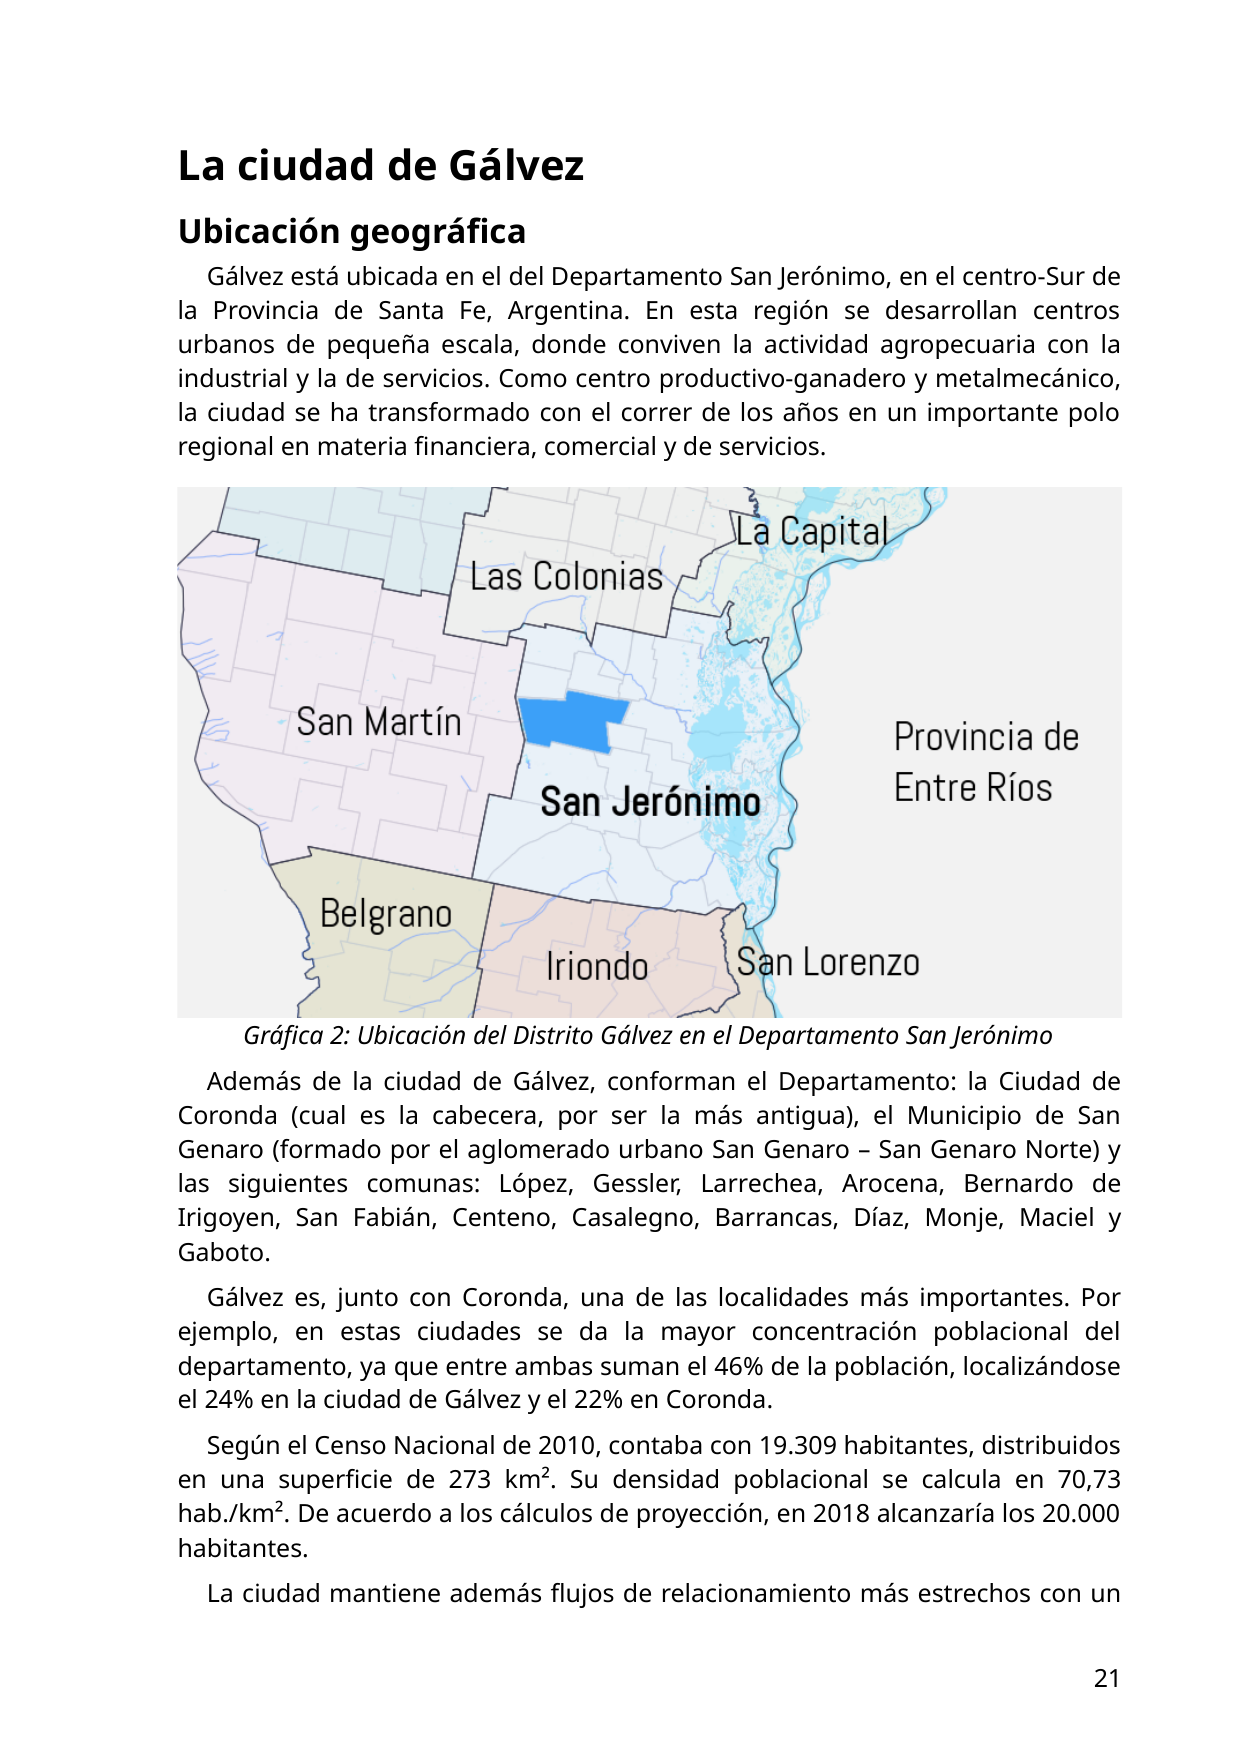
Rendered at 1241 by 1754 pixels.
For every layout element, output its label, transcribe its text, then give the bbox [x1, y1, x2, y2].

text Gálvez es, junto con Coronda, una de las localidades más importantes. Por ejemplo, en estas ciudades se da la mayor concentración poblacional del departamento, ya que entre ambas suman el 46% de la población, localizándose el 24% en la ciudad de Gálvez y el 22% en Coronda. [177, 1280, 1122, 1416]
subtitle La ciudad de Gálvez [177, 136, 1122, 193]
text Gálvez está ubicada en el del Departamento San Jerónimo, en el centro-Sur de la Provincia de Santa Fe, Argentina. En esta región se desarrollan centros urbanos de pequeña escala, donde conviven la actividad agropecuaria con la industrial y la de servicios. Como centro productivo-ganadero y metalmecánico, la ciudad se ha transformado con el correr de los años en un importante polo regional en materia financiera, comercial y de servicios. [177, 259, 1122, 463]
picture [177, 487, 1123, 1018]
subtitle Ubicación geográfica [177, 207, 1122, 253]
text Gráfica 2: Ubicación del Distrito Gálvez en el Departamento San Jerónimo [177, 1018, 1122, 1052]
text Según el Censo Nacional de 2010, contaba con 19.309 habitantes, distribuidos en una superficie de 273 km². Su densidad poblacional se calcula en 70,73 hab./km². De acuerdo a los cálculos de proyección, en 2018 alcanzaría los 20.000 habitantes. [177, 1428, 1122, 1564]
text Además de la ciudad de Gálvez, conforman el Departamento: la Ciudad de Coronda (cual es la cabecera, por ser la más antigua), el Municipio de San Genaro (formado por el aglomerado urbano San Genaro – San Genaro Norte) y las siguientes comunas: López, Gessler, Larrechea, Arocena, Bernardo de Irigoyen, San Fabián, Centeno, Casalegno, Barrancas, Díaz, Monje, Maciel y Gaboto. [177, 1064, 1122, 1268]
text La ciudad mantiene además flujos de relacionamiento más estrechos con un [177, 1576, 1122, 1610]
